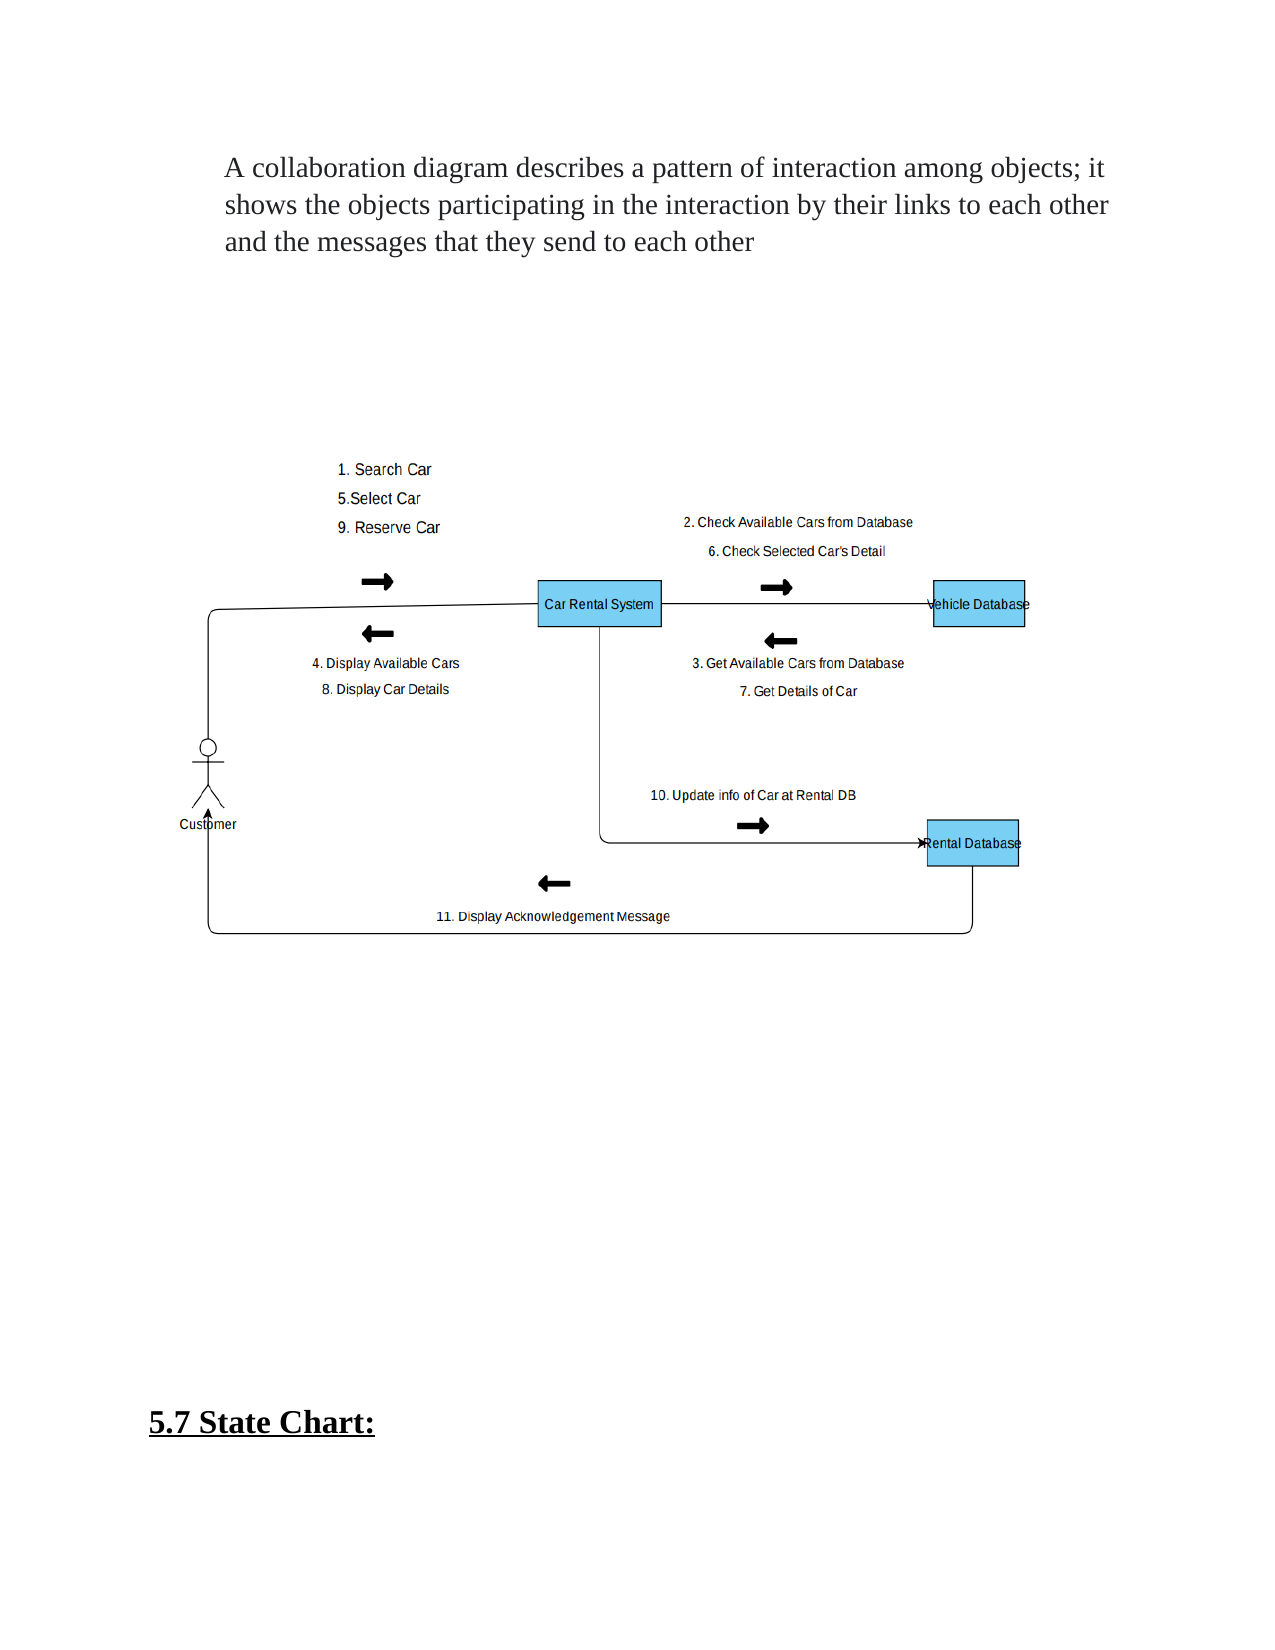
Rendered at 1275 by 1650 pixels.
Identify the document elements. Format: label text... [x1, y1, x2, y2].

text 5.7 State Chart: [148, 1402, 1133, 1441]
text A collaboration diagram describes a pattern of interaction among objects; it shows the objects participating in the interaction by their links to each other and the messages that they send to each other [223, 150, 1133, 257]
